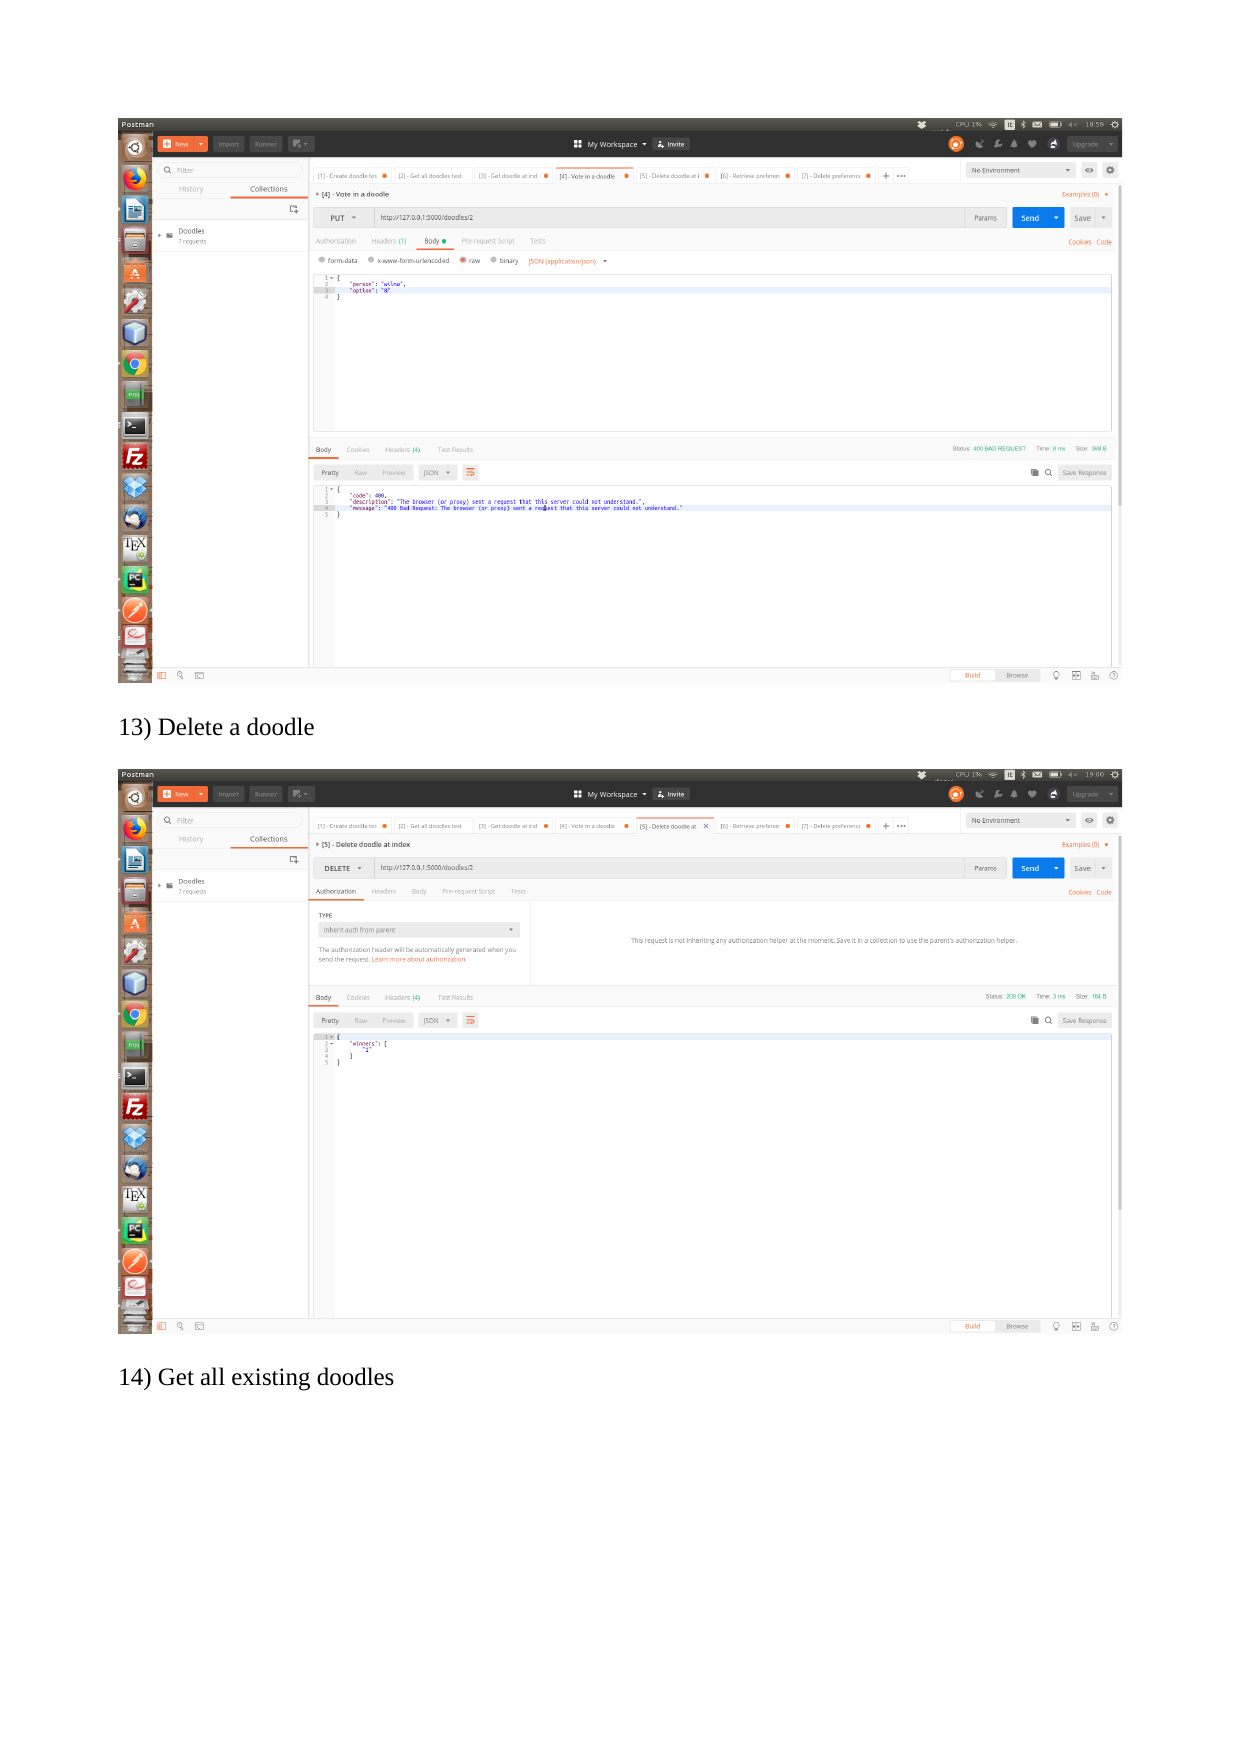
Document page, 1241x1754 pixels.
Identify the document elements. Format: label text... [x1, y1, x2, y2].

picture [118, 769, 1123, 1334]
text 13) Delete a doodle [118, 712, 1122, 740]
text 14) Get all existing doodles [118, 1362, 1122, 1391]
picture [118, 118, 1123, 683]
